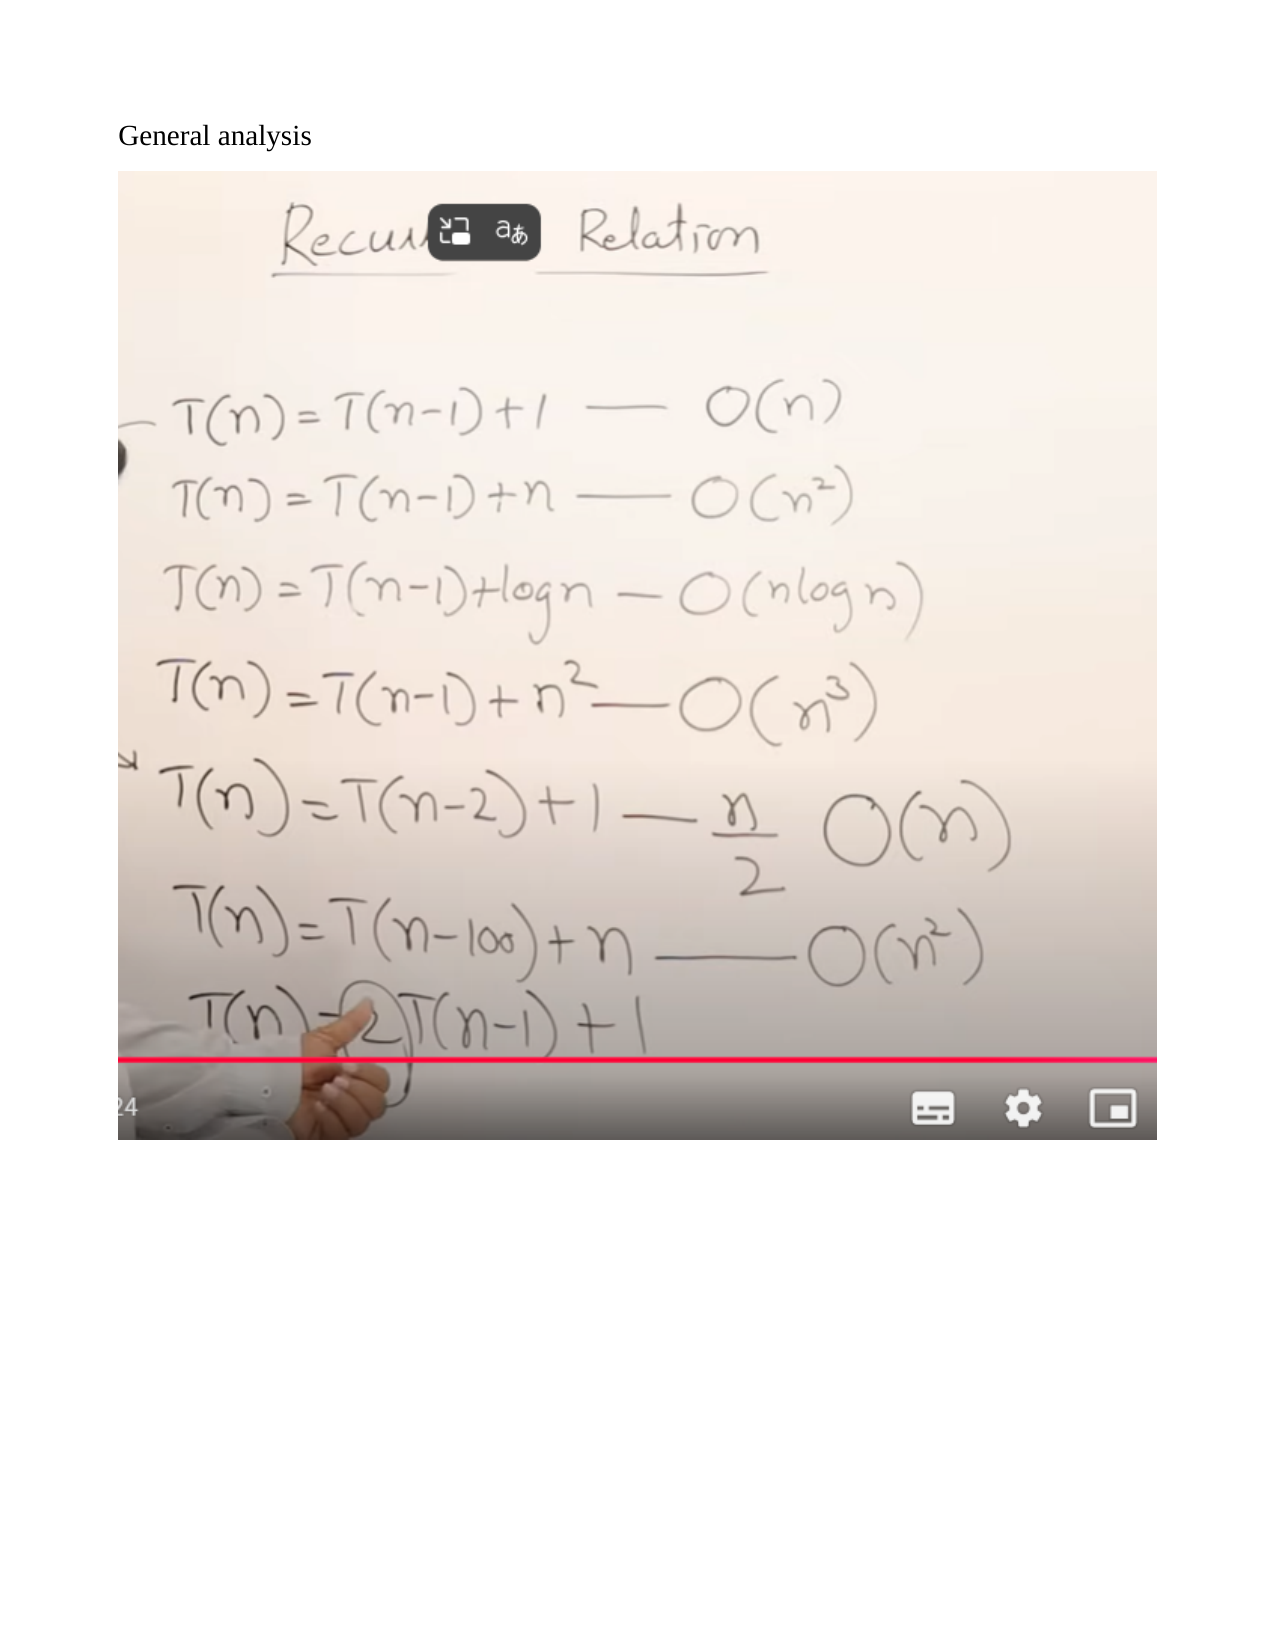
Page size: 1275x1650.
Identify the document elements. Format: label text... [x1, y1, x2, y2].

text General analysis [118, 118, 1157, 152]
picture [118, 171, 1157, 1140]
